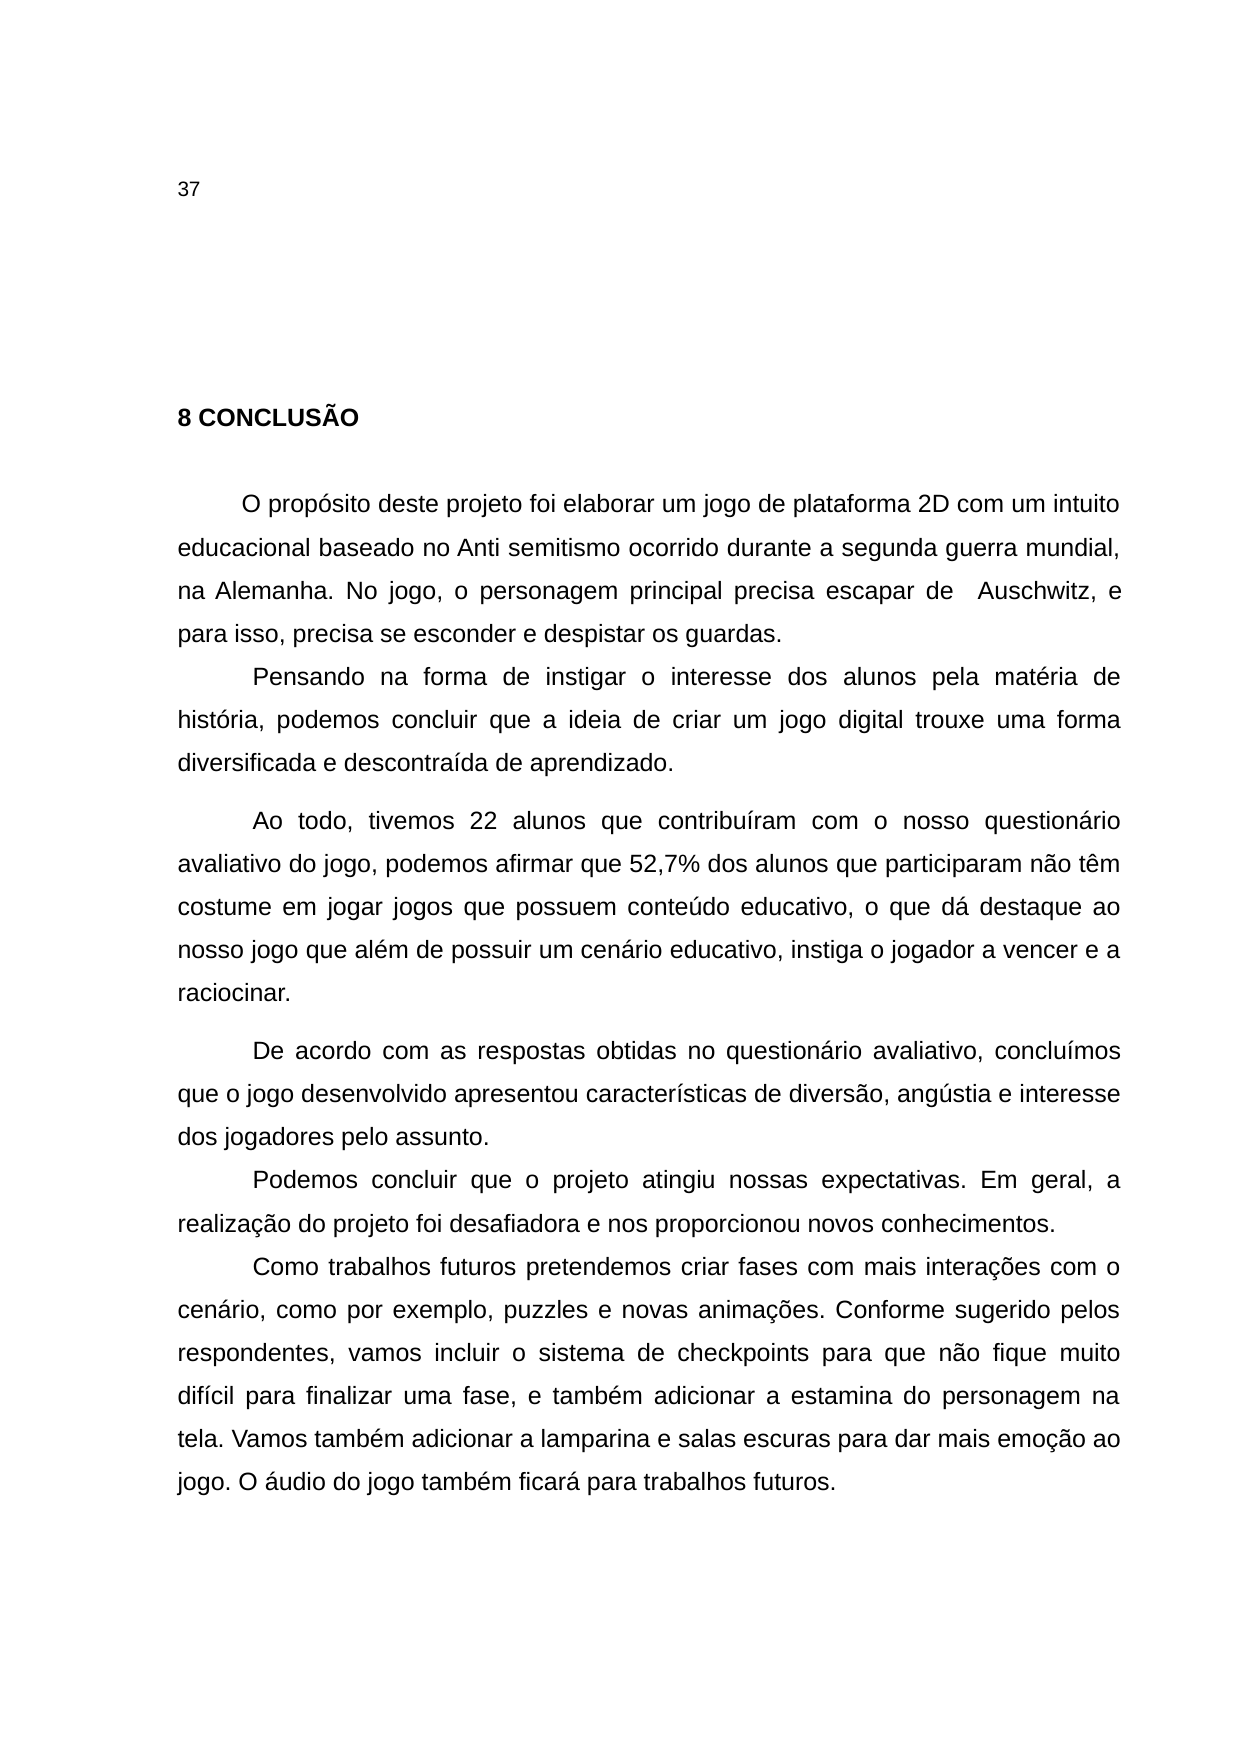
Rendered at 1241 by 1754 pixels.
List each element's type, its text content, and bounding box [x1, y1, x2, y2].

subtitle 8 CONCLUSÃO [177, 403, 1122, 432]
text Ao todo, tivemos 22 alunos que contribuíram com o nosso questionário avaliativo do jogo, podemos afirmar que 52,7% dos alunos que participaram não têm costume em jogar jogos que possuem conteúdo educativo, o que dá destaque ao nosso jogo que além de possuir um cenário educativo, instiga o jogador a vencer e a raciocinar. [177, 806, 1122, 1007]
subtitle O propósito deste projeto foi elaborar um jogo de plataforma 2D com um intuito educacional baseado no Anti semitismo ocorrido durante a segunda guerra mundial, na Alemanha. No jogo, o personagem principal precisa escapar de Auschwitz, e para isso, precisa se esconder e despistar os guardas. [177, 489, 1122, 647]
text Podemos concluir que o projeto atingiu nossas expectativas. Em geral, a realização do projeto foi desafiadora e nos proporcionou novos conhecimentos. [177, 1165, 1122, 1237]
text De acordo com as respostas obtidas no questionário avaliativo, concluímos que o jogo desenvolvido apresentou características de diversão, angústia e interesse dos jogadores pelo assunto. [177, 1036, 1122, 1151]
subtitle Como trabalhos futuros pretendemos criar fases com mais interações com o cenário, como por exemplo, puzzles e novas animações. Conforme sugerido pelos respondentes, vamos incluir o sistema de checkpoints para que não fique muito difícil para finalizar uma fase, e também adicionar a estamina do personagem na tela. Vamos também adicionar a lamparina e salas escuras para dar mais emoção ao jogo. O áudio do jogo também ficará para trabalhos futuros. [177, 1252, 1122, 1496]
text Pensando na forma de instigar o interesse dos alunos pela matéria de história, podemos concluir que a ideia de criar um jogo digital trouxe uma forma diversificada e descontraída de aprendizado. [177, 662, 1122, 777]
